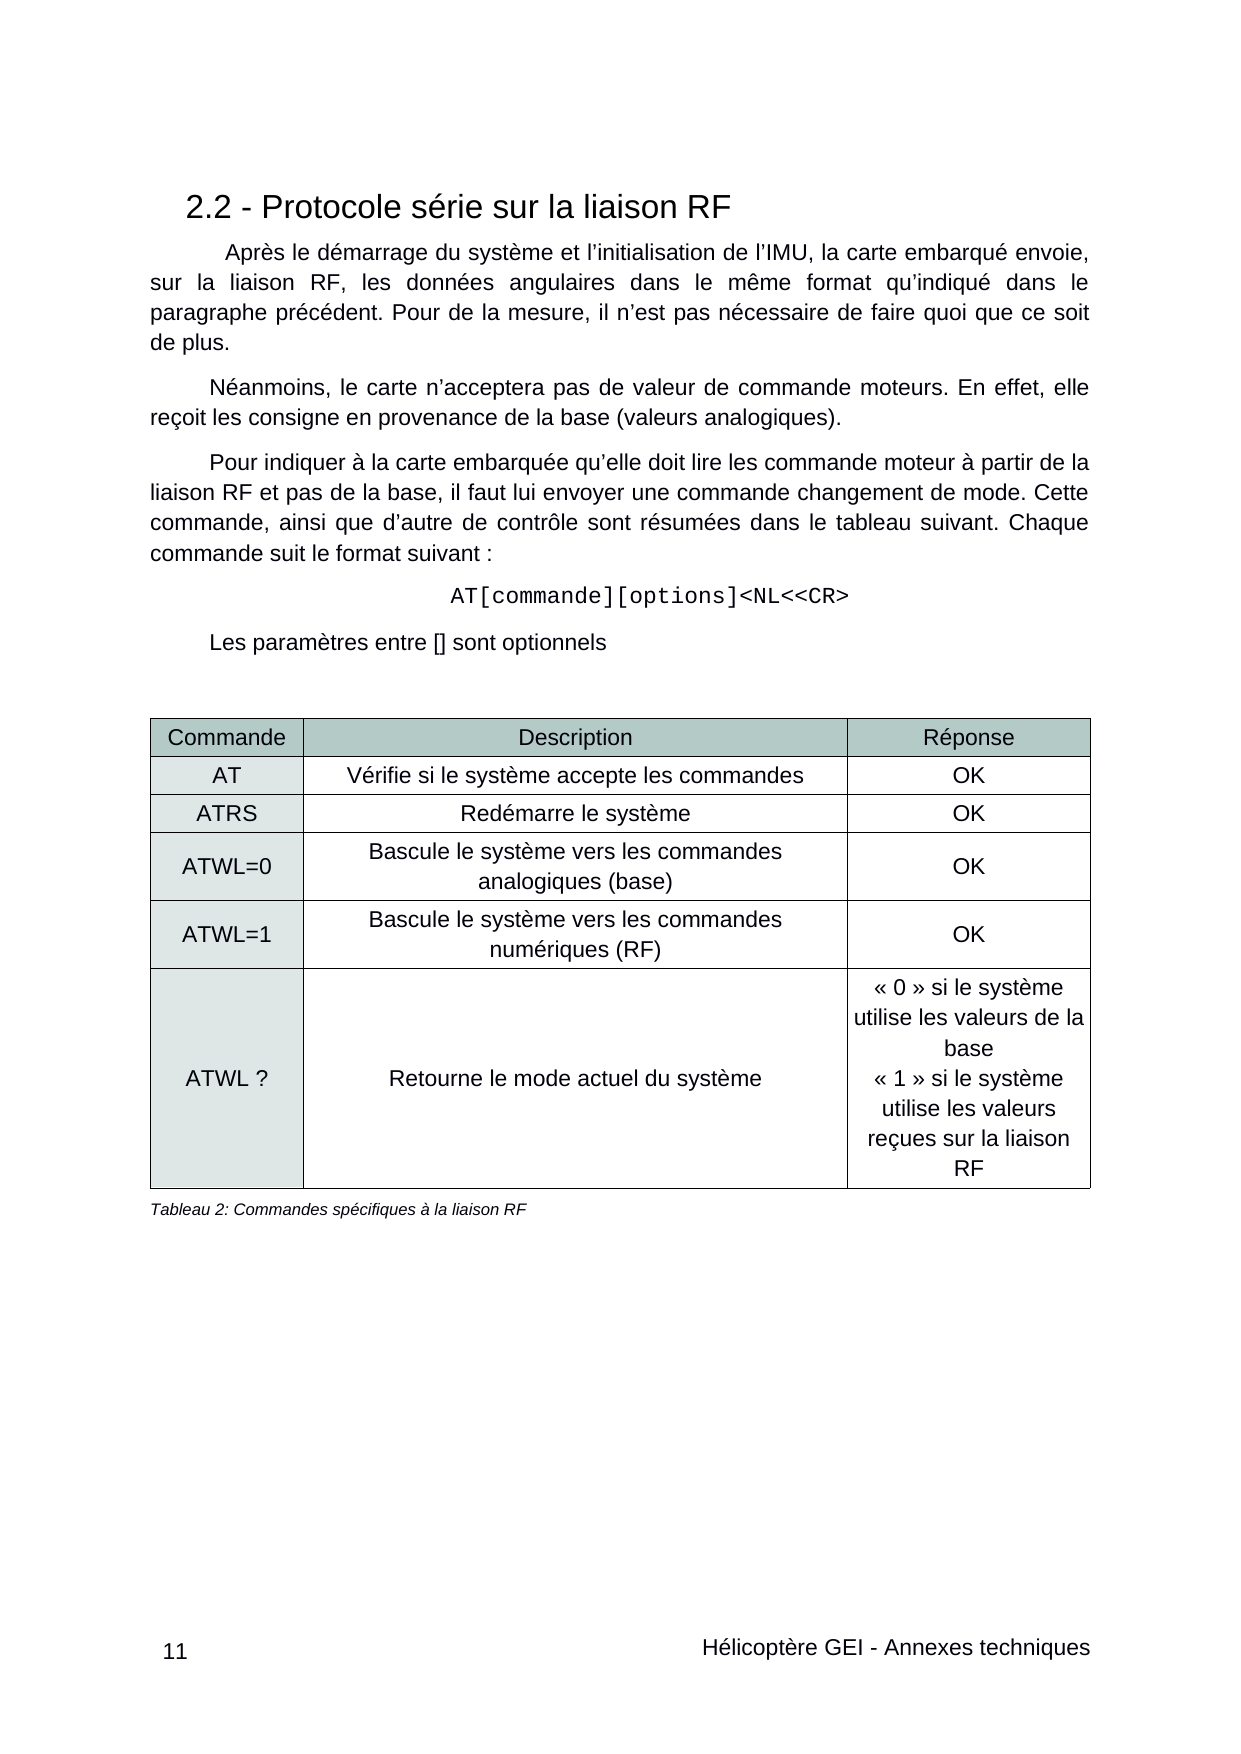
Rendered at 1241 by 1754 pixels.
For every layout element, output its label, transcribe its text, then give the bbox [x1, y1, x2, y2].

table_cell OK [848, 901, 1090, 968]
table_cell Bascule le système vers les commandes analogiques (base) [304, 833, 847, 900]
table_cell Retourne le mode actuel du système [304, 969, 847, 1187]
table_header Description [304, 719, 847, 756]
table_cell ATWL=0 [151, 833, 303, 900]
table_cell « 0 » si le système utilise les valeurs de la base « 1 » si le système utilise les valeurs reçues sur la liaison RF [848, 969, 1090, 1187]
table_header Réponse [848, 719, 1090, 756]
table_cell OK [848, 757, 1090, 794]
text AT[commande][options]<NL<<CR> [150, 584, 1090, 610]
table_header Commande [151, 719, 303, 756]
text Après le démarrage du système et l’initialisation de l’IMU, la carte embarqué envoie, sur la liaison RF, les données angulaires dans le même format qu’indiqué dans le paragraphe précédent. Pour de la mesure, il n’est pas nécessaire de faire quoi que ce soit de plus. [150, 238, 1090, 355]
table_cell AT [151, 757, 303, 794]
table_cell OK [848, 833, 1090, 900]
subtitle Protocole série sur la liaison RF [150, 187, 1090, 226]
table_cell Vérifie si le système accepte les commandes [304, 757, 847, 794]
table_cell Bascule le système vers les commandes numériques (RF) [304, 901, 847, 968]
text Pour indiquer à la carte embarquée qu’elle doit lire les commande moteur à partir de la liaison RF et pas de la base, il faut lui envoyer une commande changement de mode. Cette commande, ainsi que d’autre de contrôle sont résumées dans le tableau suivant. Chaque commande suit le format suivant : [150, 449, 1090, 566]
text Néanmoins, le carte n’acceptera pas de valeur de commande moteurs. En effet, elle reçoit les consigne en provenance de la base (valeurs analogiques). [150, 374, 1090, 430]
table_cell Redémarre le système [304, 795, 847, 832]
table_cell OK [848, 795, 1090, 832]
text Tableau 2: Commandes spécifiques à la liaison RF [150, 1200, 1090, 1219]
table_cell ATWL=1 [151, 901, 303, 968]
text Les paramètres entre [] sont optionnels [150, 629, 1090, 655]
table_cell ATWL ? [151, 969, 303, 1187]
table_cell ATRS [151, 795, 303, 832]
